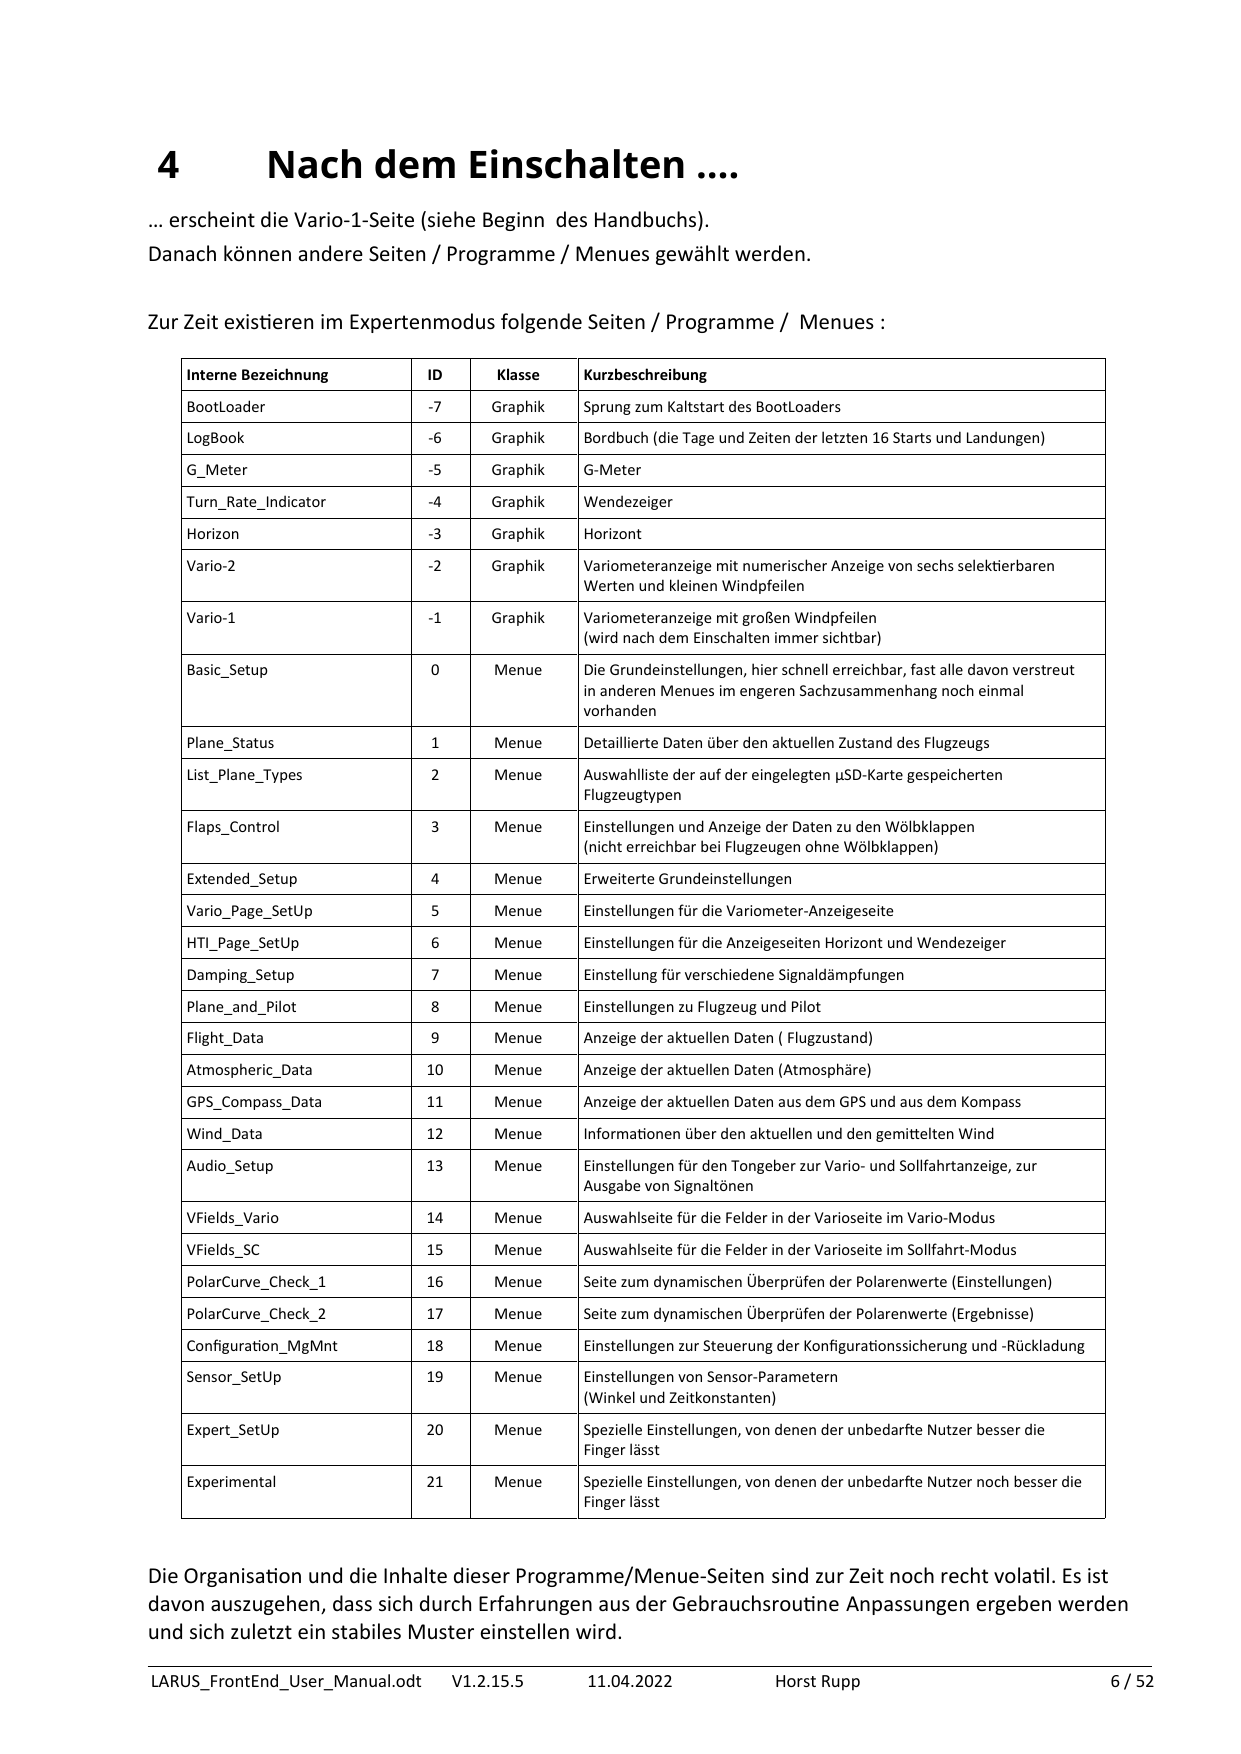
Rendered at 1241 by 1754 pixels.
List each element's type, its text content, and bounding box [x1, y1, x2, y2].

table_cell Damping_Setup [182, 959, 411, 990]
text Die Organisation und die Inhalte dieser Programme/Menue-Seiten sind zur Zeit noch recht volatil. Es ist davon auszugehen, dass sich durch Erfahrungen aus der Gebrauchsroutine Anpassungen ergeben werden und sich zuletzt ein stabiles Muster einstellen wird. [148, 1561, 1152, 1645]
table_cell 10 [412, 1055, 470, 1086]
table_cell Seite zum dynamischen Überprüfen der Polarenwerte (Ergebnisse) [579, 1298, 1105, 1329]
table_cell Vario-2 [182, 550, 411, 601]
table_cell Menue [471, 895, 577, 926]
table_cell Menue [471, 1266, 577, 1297]
table_cell Die Grundeinstellungen, hier schnell erreichbar, fast alle davon verstreut in anderen Menues im engeren Sachzusammenhang noch einmal vorhanden [579, 655, 1105, 726]
table_cell Auswahlseite für die Felder in der Varioseite im Vario-Modus [579, 1202, 1105, 1233]
table_cell Menue [471, 811, 577, 863]
table_cell Variometeranzeige mit numerischer Anzeige von sechs selektierbaren Werten und kleinen Windpfeilen [579, 550, 1105, 601]
table_cell Menue [471, 1055, 577, 1086]
table_cell Menue [471, 1362, 577, 1413]
table_cell Spezielle Einstellungen, von denen der unbedarfte Nutzer besser die Finger lässt [579, 1414, 1105, 1465]
table_cell 18 [412, 1330, 470, 1361]
table_cell 4 [412, 864, 470, 894]
table_cell Bordbuch (die Tage und Zeiten der letzten 16 Starts und Landungen) [579, 423, 1105, 454]
table_cell Wind_Data [182, 1119, 411, 1149]
table_cell 5 [412, 895, 470, 926]
table_cell 2 [412, 759, 470, 810]
table_cell Graphik [471, 423, 577, 454]
table_cell Anzeige der aktuellen Daten (Atmosphäre) [579, 1055, 1105, 1086]
table_cell PolarCurve_Check_1 [182, 1266, 411, 1297]
table_cell Graphik [471, 602, 577, 654]
table_cell HTI_Page_SetUp [182, 927, 411, 958]
table_cell Horizon [182, 519, 411, 549]
table_cell Menue [471, 1234, 577, 1265]
table_cell Erweiterte Grundeinstellungen [579, 864, 1105, 894]
table_cell Einstellungen für den Tongeber zur Vario- und Sollfahrtanzeige, zur Ausgabe von Signaltönen [579, 1150, 1105, 1201]
text … erscheint die Vario-1-Seite (siehe Beginn des Handbuchs). [148, 205, 1152, 233]
table_cell Menue [471, 1414, 577, 1465]
table_cell 3 [412, 811, 470, 863]
table_cell Einstellung für verschiedene Signaldämpfungen [579, 959, 1105, 990]
subtitle Nach dem Einschalten …. [148, 138, 1128, 190]
table_cell LogBook [182, 423, 411, 454]
table_cell Anzeige der aktuellen Daten aus dem GPS und aus dem Kompass [579, 1087, 1105, 1118]
table_cell Flight_Data [182, 1023, 411, 1054]
table_cell Sprung zum Kaltstart des BootLoaders [579, 391, 1105, 422]
table_cell Spezielle Einstellungen, von denen der unbedarfte Nutzer noch besser die Finger lässt [579, 1466, 1105, 1518]
table_cell Auswahlseite für die Felder in der Varioseite im Sollfahrt-Modus [579, 1234, 1105, 1265]
table_cell Menue [471, 1023, 577, 1054]
table_cell Variometeranzeige mit großen Windpfeilen (wird nach dem Einschalten immer sichtbar) [579, 602, 1105, 654]
table_cell Menue [471, 1202, 577, 1233]
table_cell Graphik [471, 391, 577, 422]
text Zur Zeit existieren im Expertenmodus folgende Seiten / Programme / Menues : [148, 307, 1152, 335]
table_cell Sensor_SetUp [182, 1362, 411, 1413]
table_cell Turn_Rate_Indicator [182, 487, 411, 518]
table_cell Configuration_MgMnt [182, 1330, 411, 1361]
table_cell Graphik [471, 487, 577, 518]
table_cell 21 [412, 1466, 470, 1518]
table_cell Graphik [471, 455, 577, 486]
table_cell Flaps_Control [182, 811, 411, 863]
table_cell Anzeige der aktuellen Daten ( Flugzustand) [579, 1023, 1105, 1054]
table_cell VFields_Vario [182, 1202, 411, 1233]
table_cell 8 [412, 991, 470, 1022]
table_cell -3 [412, 519, 470, 549]
table_cell 17 [412, 1298, 470, 1329]
table_cell Basic_Setup [182, 655, 411, 726]
table_cell 0 [412, 655, 470, 726]
table_cell 20 [412, 1414, 470, 1465]
table_cell G_Meter [182, 455, 411, 486]
table_cell 1 [412, 727, 470, 758]
table_cell Vario_Page_SetUp [182, 895, 411, 926]
table_cell Menue [471, 991, 577, 1022]
table_cell Plane_Status [182, 727, 411, 758]
table_cell Seite zum dynamischen Überprüfen der Polarenwerte (Einstellungen) [579, 1266, 1105, 1297]
table_cell Menue [471, 927, 577, 958]
table_cell 11 [412, 1087, 470, 1118]
table_cell Menue [471, 655, 577, 726]
table_cell GPS_Compass_Data [182, 1087, 411, 1118]
table_cell 12 [412, 1119, 470, 1149]
table_header Klasse [471, 359, 577, 390]
table_cell Menue [471, 727, 577, 758]
table_cell Graphik [471, 519, 577, 549]
table_cell 15 [412, 1234, 470, 1265]
table_cell BootLoader [182, 391, 411, 422]
table_cell Expert_SetUp [182, 1414, 411, 1465]
table_cell Einstellungen von Sensor-Parametern (Winkel und Zeitkonstanten) [579, 1362, 1105, 1413]
table_cell Einstellungen zu Flugzeug und Pilot [579, 991, 1105, 1022]
table_cell 16 [412, 1266, 470, 1297]
table_cell Menue [471, 1466, 577, 1518]
table_cell Menue [471, 864, 577, 894]
table_cell Wendezeiger [579, 487, 1105, 518]
table_cell Menue [471, 759, 577, 810]
table_cell Menue [471, 1330, 577, 1361]
table_cell Einstellungen und Anzeige der Daten zu den Wölbklappen (nicht erreichbar bei Flugzeugen ohne Wölbklappen) [579, 811, 1105, 863]
table_cell Experimental [182, 1466, 411, 1518]
table_cell 19 [412, 1362, 470, 1413]
table_cell -6 [412, 423, 470, 454]
table_cell VFields_SC [182, 1234, 411, 1265]
table_cell List_Plane_Types [182, 759, 411, 810]
table_cell Auswahlliste der auf der eingelegten µSD-Karte gespeicherten Flugzeugtypen [579, 759, 1105, 810]
table_cell Menue [471, 1150, 577, 1201]
table_cell Einstellungen zur Steuerung der Konfigurationssicherung und ‑Rückladung [579, 1330, 1105, 1361]
table_cell Vario-1 [182, 602, 411, 654]
table_cell Extended_Setup [182, 864, 411, 894]
table_header ID [412, 359, 470, 390]
table_cell 14 [412, 1202, 470, 1233]
table_cell Horizont [579, 519, 1105, 549]
table_cell -4 [412, 487, 470, 518]
table_cell Audio_Setup [182, 1150, 411, 1201]
table_header Kurzbeschreibung [579, 359, 1105, 390]
table_cell -5 [412, 455, 470, 486]
table_cell Plane_and_Pilot [182, 991, 411, 1022]
table_cell Informationen über den aktuellen und den gemittelten Wind [579, 1119, 1105, 1149]
table_cell 13 [412, 1150, 470, 1201]
table_cell PolarCurve_Check_2 [182, 1298, 411, 1329]
table_cell Menue [471, 1087, 577, 1118]
table_cell -1 [412, 602, 470, 654]
table_cell -7 [412, 391, 470, 422]
table_cell 7 [412, 959, 470, 990]
table_cell 6 [412, 927, 470, 958]
table_cell -2 [412, 550, 470, 601]
table_cell Menue [471, 1298, 577, 1329]
table_header Interne Bezeichnung [182, 359, 411, 390]
table_cell 9 [412, 1023, 470, 1054]
table_cell Atmospheric_Data [182, 1055, 411, 1086]
table_cell Menue [471, 959, 577, 990]
table_cell Einstellungen für die Anzeigeseiten Horizont und Wendezeiger [579, 927, 1105, 958]
table_cell Detaillierte Daten über den aktuellen Zustand des Flugzeugs [579, 727, 1105, 758]
table_cell Einstellungen für die Variometer-Anzeigeseite [579, 895, 1105, 926]
table_cell G-Meter [579, 455, 1105, 486]
table_cell Graphik [471, 550, 577, 601]
table_cell Menue [471, 1119, 577, 1149]
text Danach können andere Seiten / Programme / Menues gewählt werden. [148, 239, 1152, 267]
